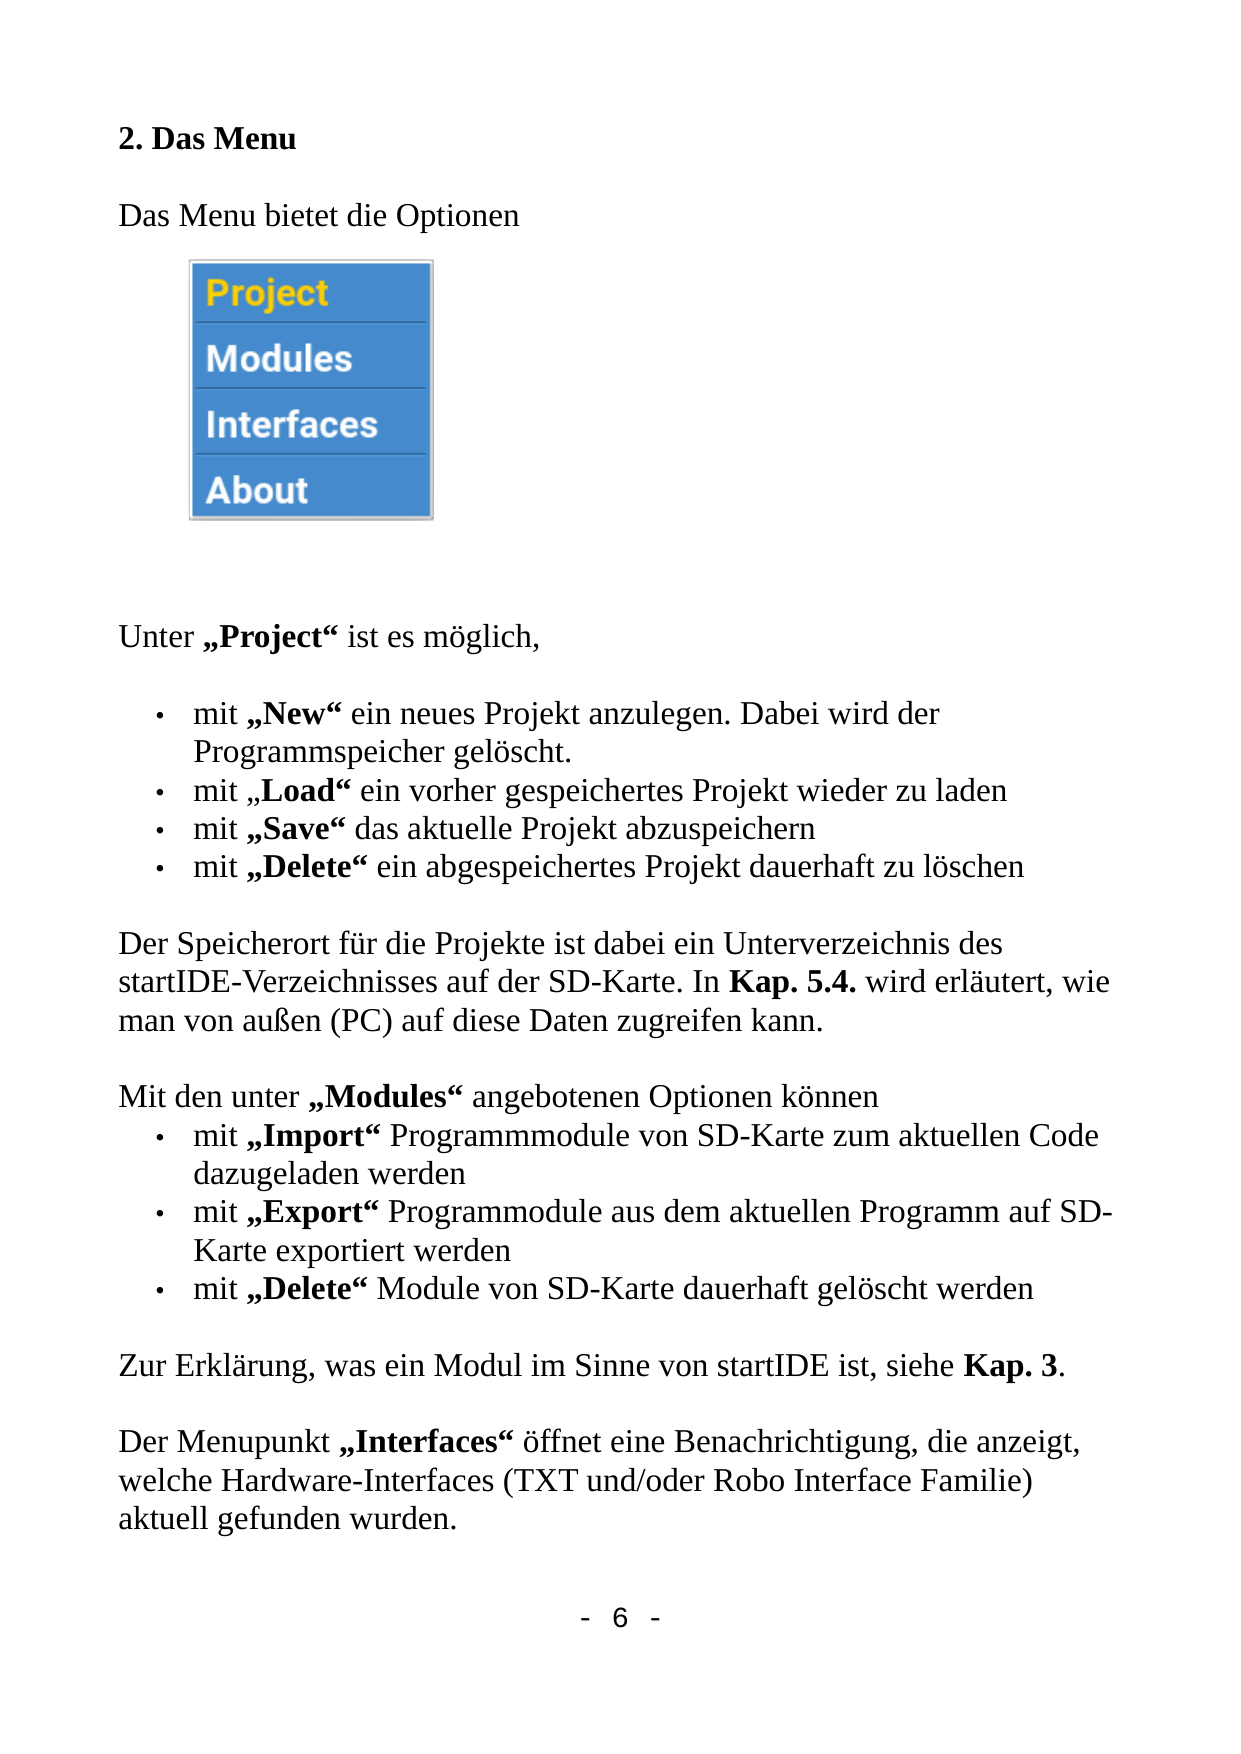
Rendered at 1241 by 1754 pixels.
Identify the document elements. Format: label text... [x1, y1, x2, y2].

list mit „Export“ Programmodule aus dem aktuellen Programm auf SD-Karte exportiert werden [156, 1191, 1122, 1268]
list mit „Delete“ Module von SD-Karte dauerhaft gelöscht werden [156, 1268, 1122, 1306]
text Mit den unter „Modules“ angebotenen Optionen können [118, 1076, 1122, 1115]
list mit „Import“ Programmmodule von SD-Karte zum aktuellen Code dazugeladen werden [156, 1115, 1122, 1191]
text Das Menu bietet die Optionen [118, 195, 1122, 233]
text Der Speicherort für die Projekte ist dabei ein Unterverzeichnis des startIDE-Verzeichnisses auf der SD-Karte. In Kap. 5.4. wird erläutert, wie man von außen (PC) auf diese Daten zugreifen kann. [118, 923, 1122, 1038]
picture [188, 259, 434, 521]
text Der Menupunkt „Interfaces“ öffnet eine Benachrichtigung, die anzeigt, welche Hardware-Interfaces (TXT und/oder Robo Interface Familie) aktuell gefunden wurden. [118, 1421, 1122, 1536]
text 2. Das Menu [118, 118, 1122, 156]
list mit „Save“ das aktuelle Projekt abzuspeichern [156, 808, 1122, 846]
list mit „New“ ein neues Projekt anzulegen. Dabei wird der Programmspeicher gelöscht. [156, 693, 1122, 770]
list mit „Load“ ein vorher gespeichertes Projekt wieder zu laden [156, 770, 1122, 808]
list mit „Delete“ ein abgespeichertes Projekt dauerhaft zu löschen [156, 846, 1122, 885]
text Unter „Project“ ist es möglich, [118, 616, 1122, 655]
text Zur Erklärung, was ein Modul im Sinne von startIDE ist, siehe Kap. 3. [118, 1345, 1122, 1383]
